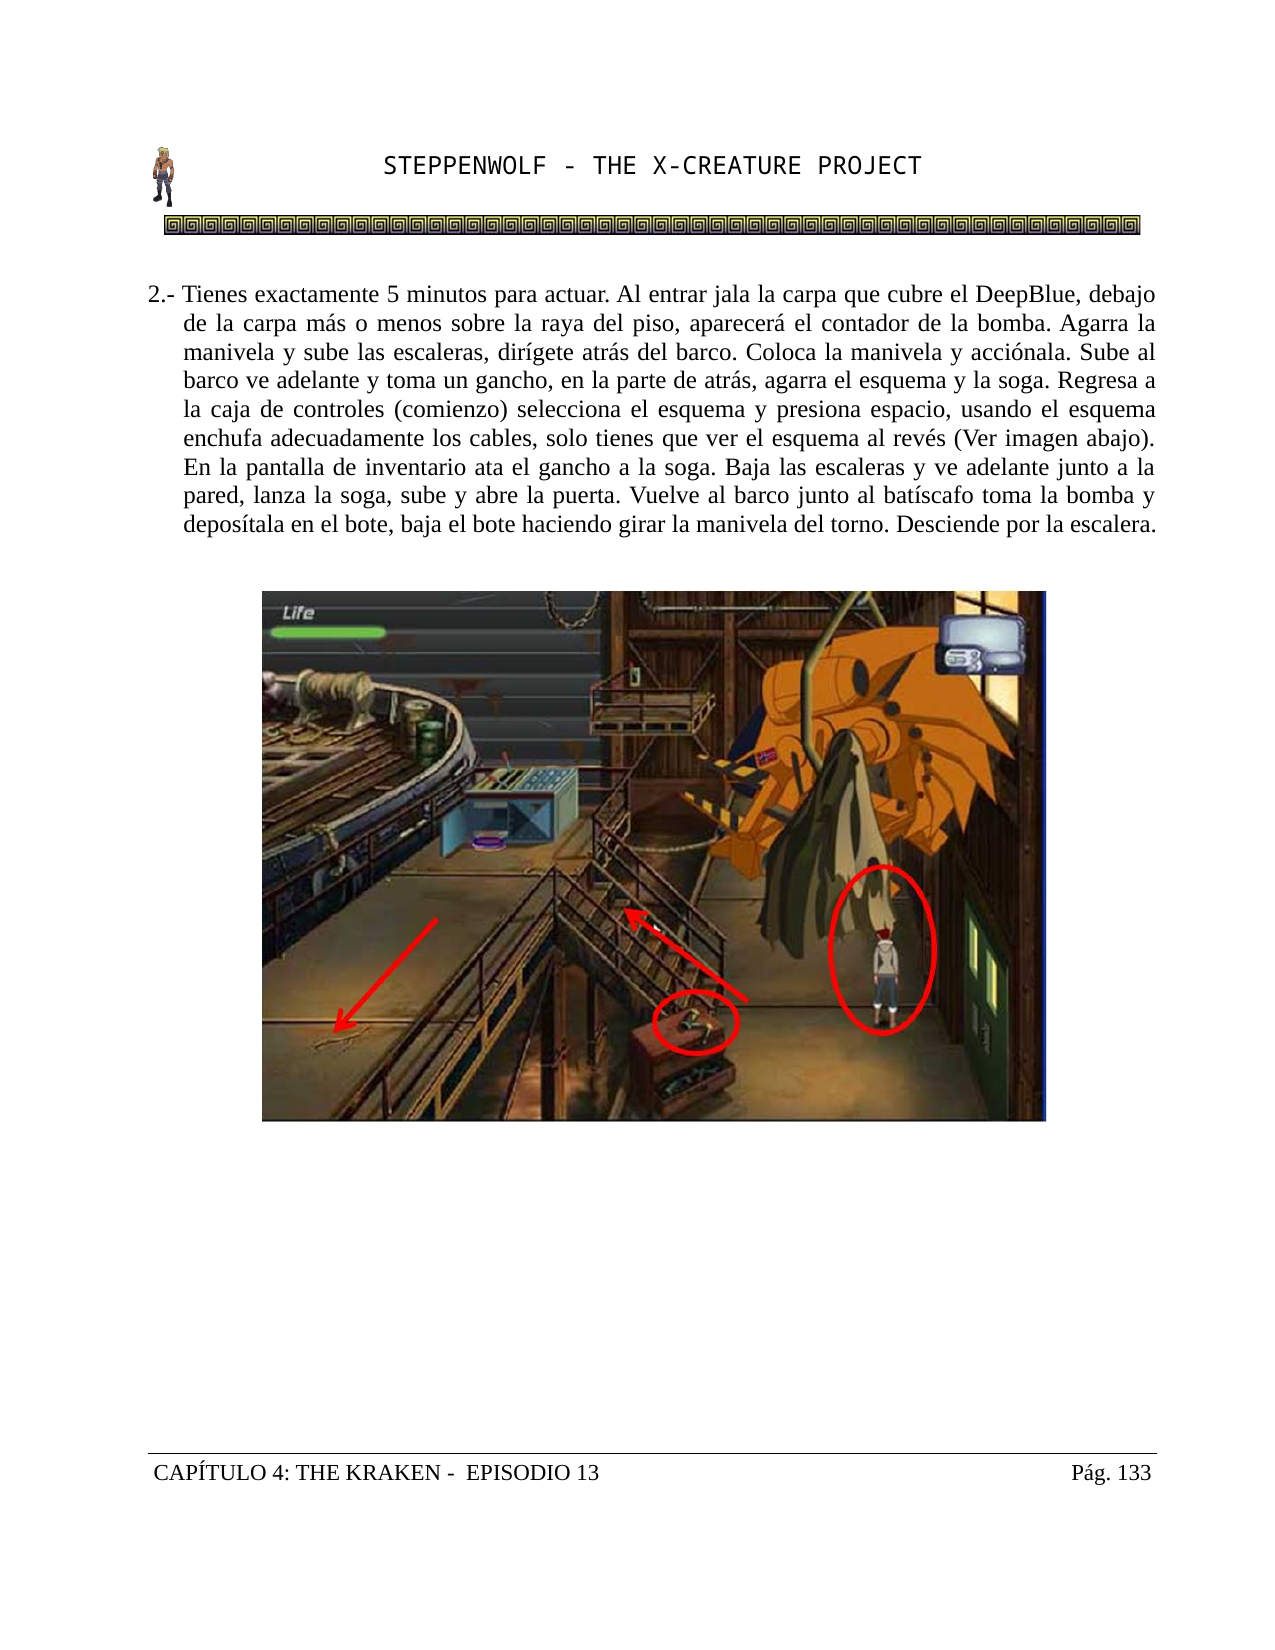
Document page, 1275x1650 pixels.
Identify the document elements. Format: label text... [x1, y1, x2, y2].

picture [147, 147, 181, 207]
picture [164, 215, 1141, 235]
picture [261, 590, 1047, 1122]
text 2.- Tienes exactamente 5 minutos para actuar. Al entrar jala la carpa que cubre el DeepBlue, debajo de la carpa más o menos sobre la raya del piso, aparecerá el contador de la bomba. Agarra la manivela y sube las escaleras, dirígete atrás del barco. Coloca la manivela y acciónala. Sube al barco ve adelante y toma un gancho, en la parte de atrás, agarra el esquema y la soga. Regresa a la caja de controles (comienzo) selecciona el esquema y presiona espacio, usando el esquema enchufa adecuadamente los cables, solo tienes que ver el esquema al revés (Ver imagen abajo). En la pantalla de inventario ata el gancho a la soga. Baja las escaleras y ve adelante junto a la pared, lanza la soga, sube y abre la puerta. Vuelve al barco junto al batíscafo toma la bomba y deposítala en el bote, baja el bote haciendo girar la manivela del torno. Desciende por la escalera. [148, 279, 1157, 538]
